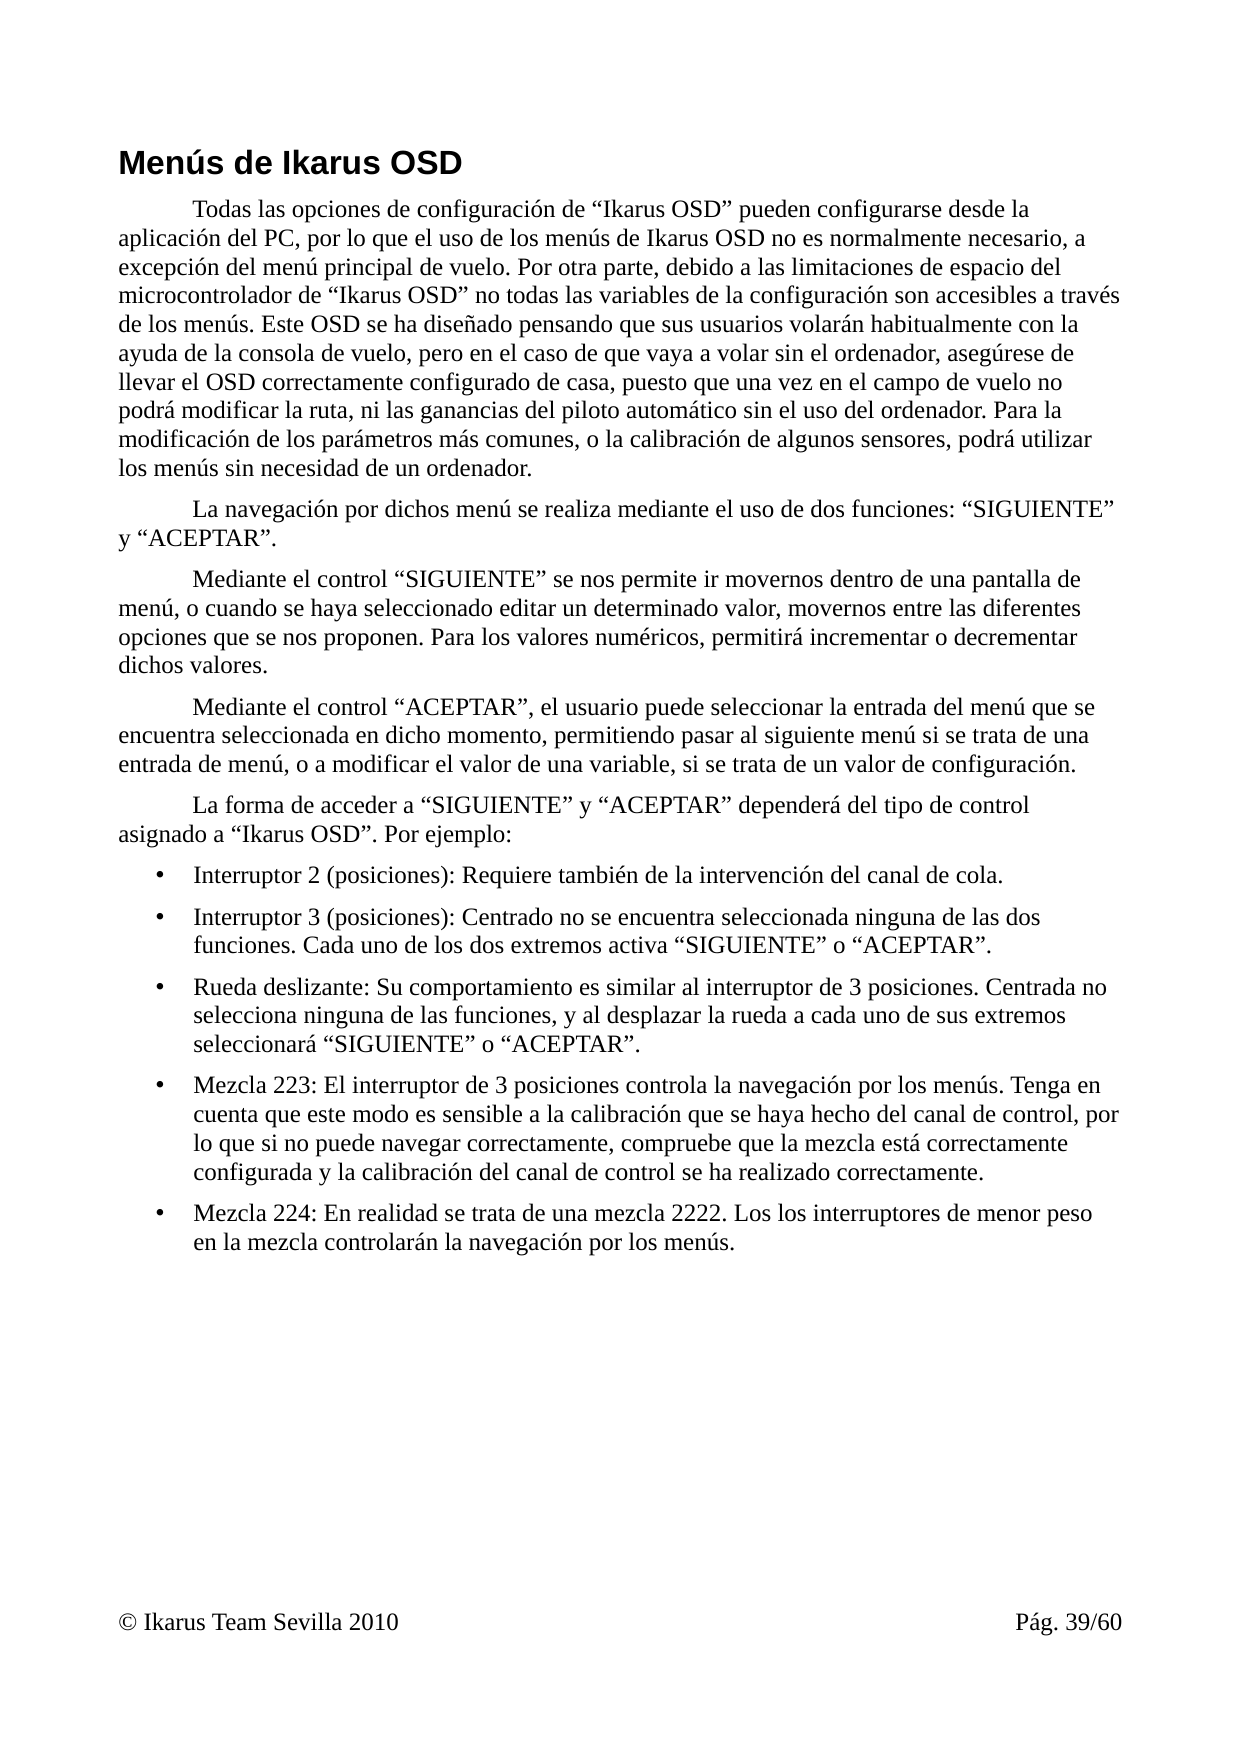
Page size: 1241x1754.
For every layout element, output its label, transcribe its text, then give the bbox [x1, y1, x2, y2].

text La forma de acceder a “SIGUIENTE” y “ACEPTAR” dependerá del tipo de control asignado a “Ikarus OSD”. Por ejemplo: [118, 791, 1122, 848]
subtitle Menús de Ikarus OSD [118, 143, 1122, 182]
text Mediante el control “SIGUIENTE” se nos permite ir movernos dentro de una pantalla de menú, o cuando se haya seleccionado editar un determinado valor, movernos entre las diferentes opciones que se nos proponen. Para los valores numéricos, permitirá incrementar o decrementar dichos valores. [118, 564, 1122, 679]
list Interruptor 2 (posiciones): Requiere también de la intervención del canal de cola. [156, 861, 1122, 889]
list Mezcla 223: El interruptor de 3 posiciones controla la navegación por los menús. Tenga en cuenta que este modo es sensible a la calibración que se haya hecho del canal de control, por lo que si no puede navegar correctamente, compruebe que la mezcla está correctamente configurada y la calibración del canal de control se ha realizado correctamente. [156, 1071, 1122, 1186]
list Rueda deslizante: Su comportamiento es similar al interruptor de 3 posiciones. Centrada no selecciona ninguna de las funciones, y al desplazar la rueda a cada uno de sus extremos seleccionará “SIGUIENTE” o “ACEPTAR”. [156, 972, 1122, 1058]
list Mezcla 224: En realidad se trata de una mezcla 2222. Los los interruptores de menor peso en la mezcla controlarán la navegación por los menús. [156, 1198, 1122, 1256]
list Interruptor 3 (posiciones): Centrado no se encuentra seleccionada ninguna de las dos funciones. Cada uno de los dos extremos activa “SIGUIENTE” o “ACEPTAR”. [156, 902, 1122, 959]
text La navegación por dichos menú se realiza mediante el uso de dos funciones: “SIGUIENTE” y “ACEPTAR”. [118, 494, 1122, 552]
text Mediante el control “ACEPTAR”, el usuario puede seleccionar la entrada del menú que se encuentra seleccionada en dicho momento, permitiendo pasar al siguiente menú si se trata de una entrada de menú, o a modificar el valor de una variable, si se trata de un valor de configuración. [118, 692, 1122, 778]
text Todas las opciones de configuración de “Ikarus OSD” pueden configurarse desde la aplicación del PC, por lo que el uso de los menús de Ikarus OSD no es normalmente necesario, a excepción del menú principal de vuelo. Por otra parte, debido a las limitaciones de espacio del microcontrolador de “Ikarus OSD” no todas las variables de la configuración son accesibles a través de los menús. Este OSD se ha diseñado pensando que sus usuarios volarán habitualmente con la ayuda de la consola de vuelo, pero en el caso de que vaya a volar sin el ordenador, asegúrese de llevar el OSD correctamente configurado de casa, puesto que una vez en el campo de vuelo no podrá modificar la ruta, ni las ganancias del piloto automático sin el uso del ordenador. Para la modificación de los parámetros más comunes, o la calibración de algunos sensores, podrá utilizar los menús sin necesidad de un ordenador. [118, 194, 1122, 482]
